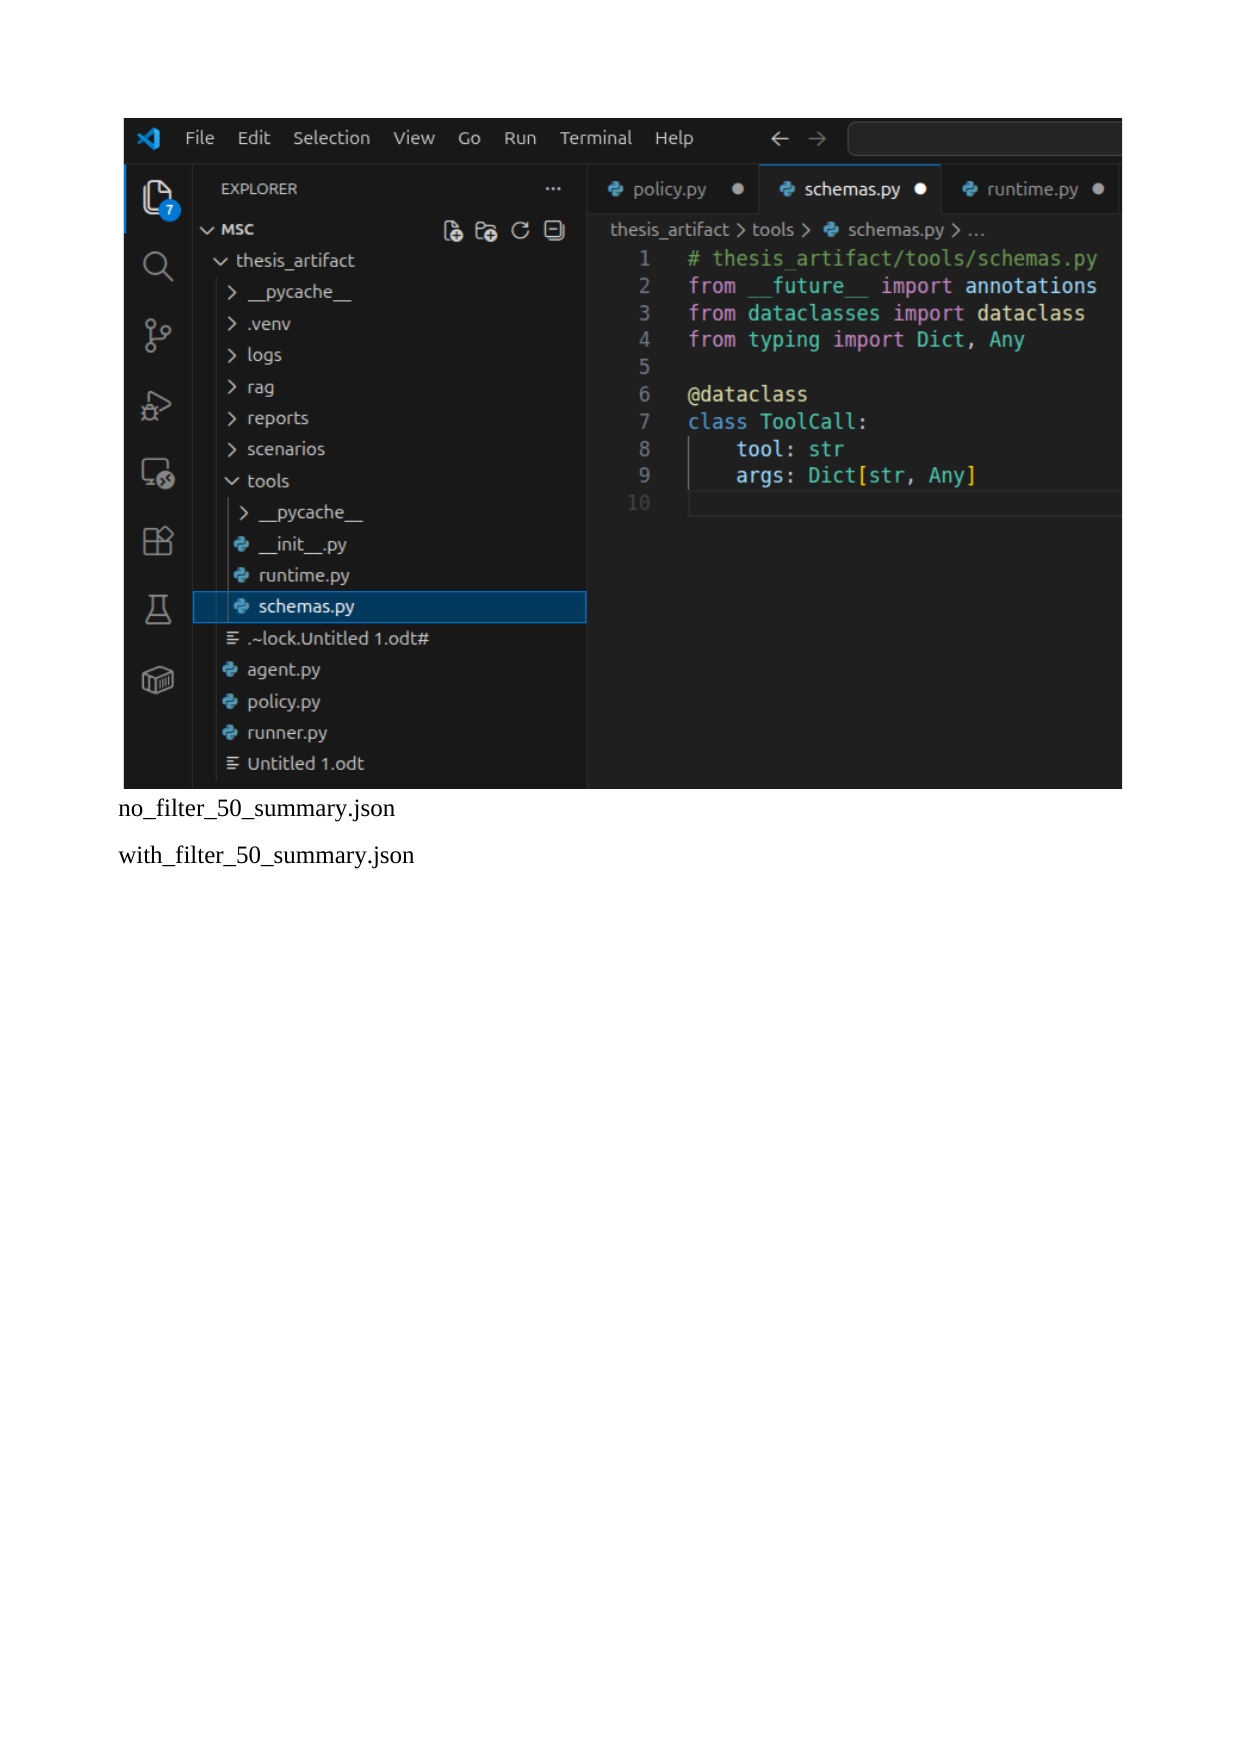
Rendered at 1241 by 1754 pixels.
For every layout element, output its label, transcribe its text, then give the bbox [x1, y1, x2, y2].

text no_filter_50_summary.json [118, 789, 1122, 822]
picture [118, 118, 1123, 789]
